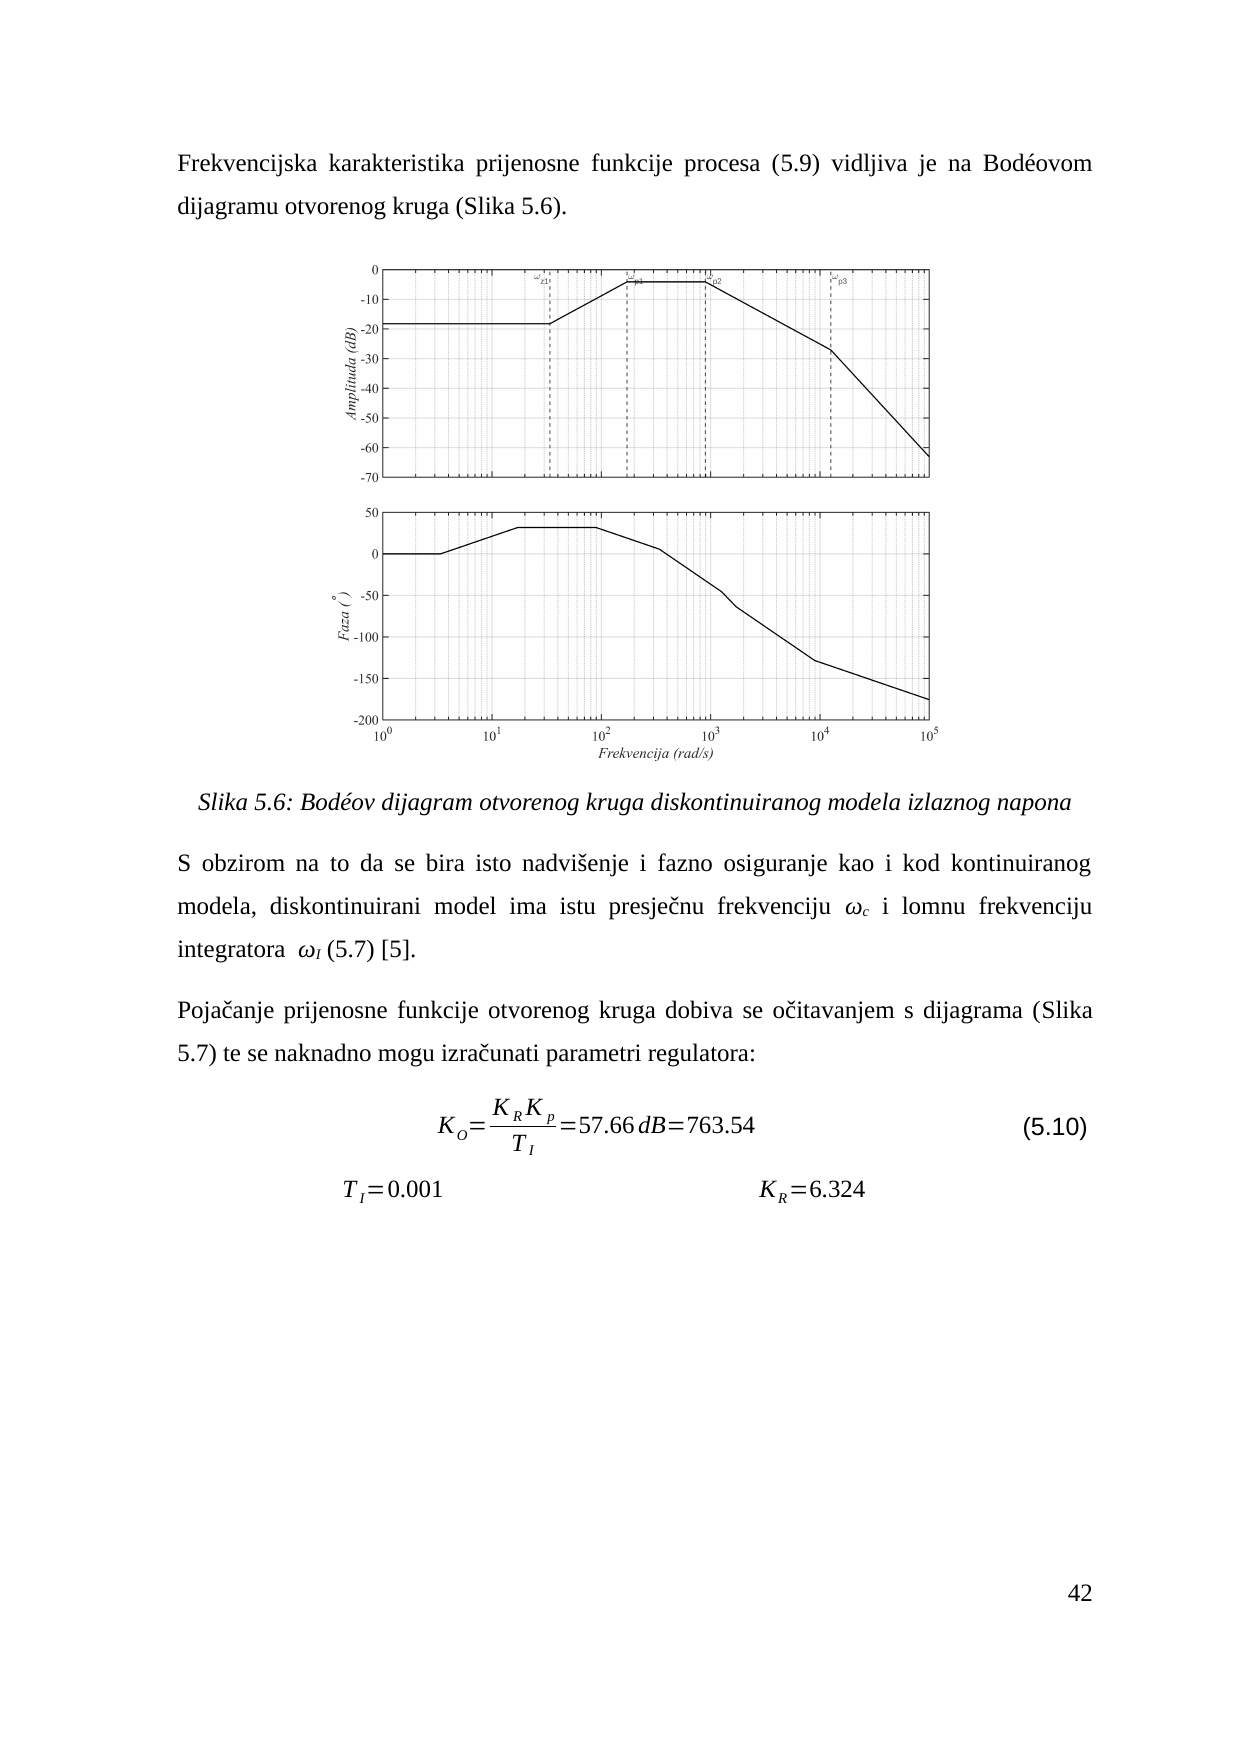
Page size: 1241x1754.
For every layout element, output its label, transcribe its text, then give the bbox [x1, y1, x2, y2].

table_header (5.10) [1016, 1088, 1093, 1169]
picture [331, 264, 939, 762]
text Frekvencijska karakteristika prijenosne funkcije procesa (5.9) vidljiva je na Bodéovom dijagramu otvorenog kruga (Slika 5.6). [177, 148, 1093, 219]
table_cell [177, 1170, 608, 1217]
table_cell [608, 1170, 1016, 1217]
text Slika 5.6: Bodéov dijagram otvorenog kruga diskontinuiranog modela izlaznog napona [182, 787, 1087, 815]
text S obzirom na to da se bira isto nadvišenje i fazno osiguranje kao i kod kontinuiranog modela, diskontinuirani model ima istu presječnu frekvenciju ωc i lomnu frekvenciju integratora ωI (5.7) [5]. [177, 848, 1093, 963]
table_cell [1016, 1170, 1093, 1217]
text Pojačanje prijenosne funkcije otvorenog kruga dobiva se očitavanjem s dijagrama (Slika 5.7) te se naknadno mogu izračunati parametri regulatora: [177, 995, 1093, 1067]
table_header [177, 1088, 1016, 1169]
